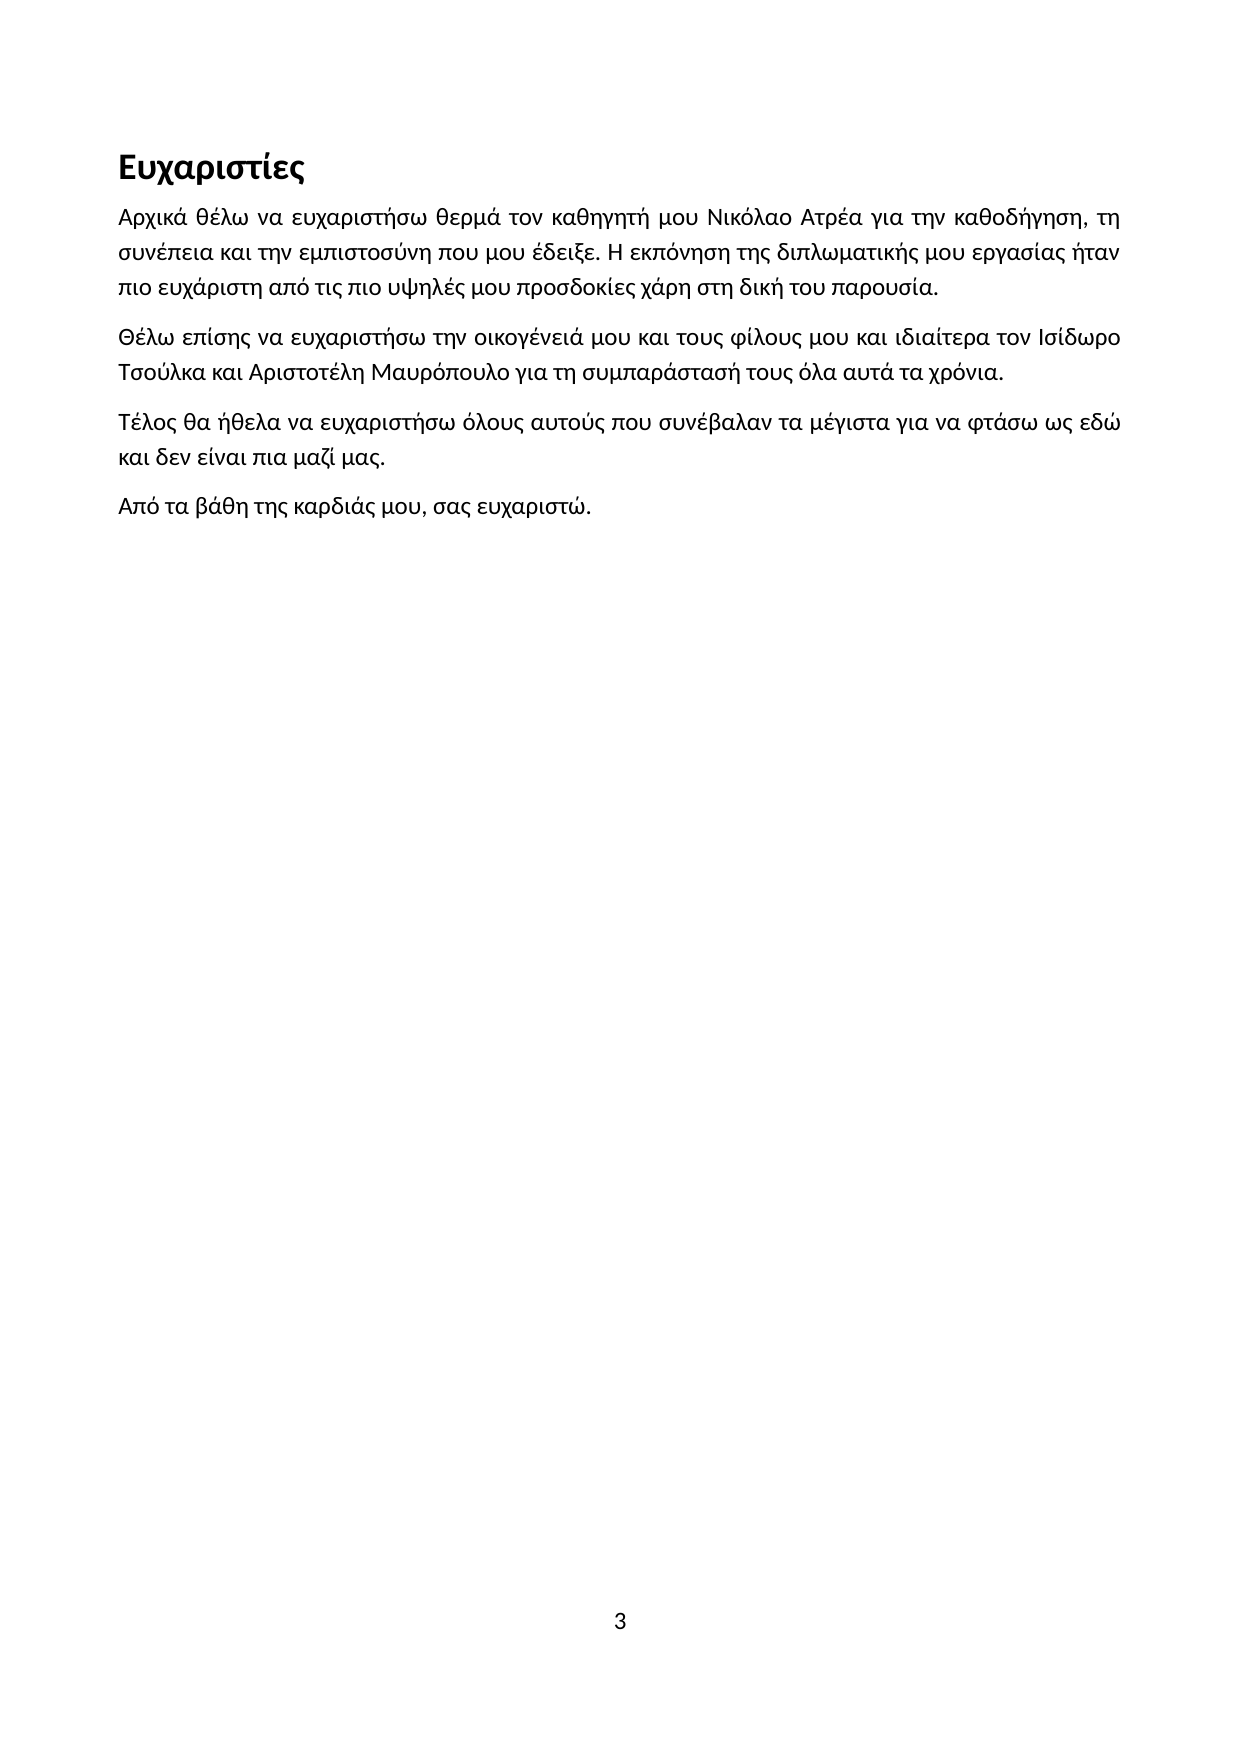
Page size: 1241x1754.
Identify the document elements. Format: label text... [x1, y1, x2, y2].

subtitle Ευχαριστίες [118, 143, 1122, 189]
text Αρχικά θέλω να ευχαριστήσω θερμά τον καθηγητή μου Νικόλαο Ατρέα για την καθοδήγηση, τη συνέπεια και την εμπιστοσύνη που μου έδειξε. Η εκπόνηση της διπλωματικής μου εργασίας ήταν πιο ευχάριστη από τις πιο υψηλές μου προσδοκίες χάρη στη δική του παρουσία. [118, 201, 1122, 302]
text Θέλω επίσης να ευχαριστήσω την οικογένειά μου και τους φίλους μου και ιδιαίτερα τον Ισίδωρο Τσούλκα και Αριστοτέλη Μαυρόπουλο για τη συμπαράστασή τους όλα αυτά τα χρόνια. [118, 321, 1122, 387]
text Τέλος θα ήθελα να ευχαριστήσω όλους αυτούς που συνέβαλαν τα μέγιστα για να φτάσω ως εδώ και δεν είναι πια μαζί μας. [118, 406, 1122, 471]
text Από τα βάθη της καρδιάς μου, σας ευχαριστώ. [118, 490, 1122, 521]
